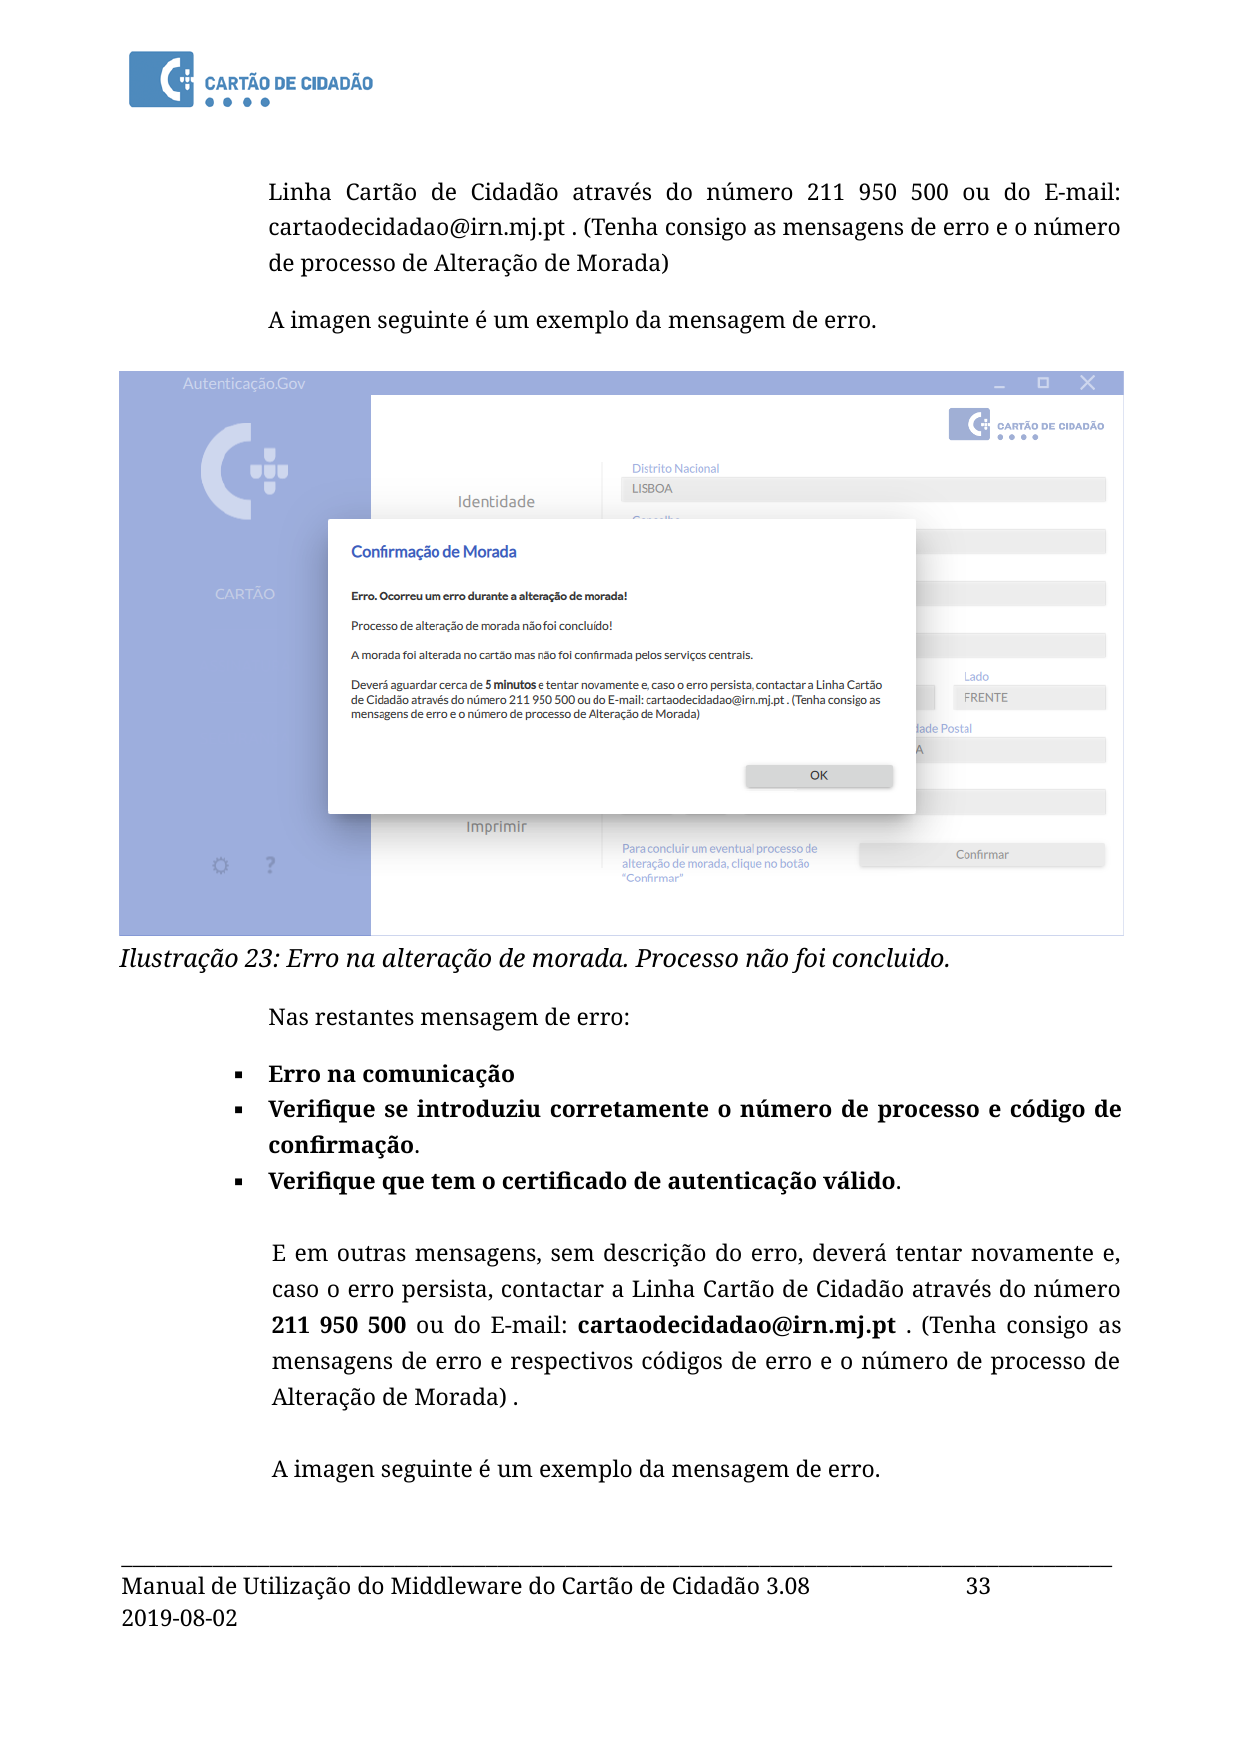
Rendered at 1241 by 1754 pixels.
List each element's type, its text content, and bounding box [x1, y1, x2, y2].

list Linha Cartão de Cidadão através do número 211 950 500 ou do E-mail: cartaodecidadao@irn.mj.pt . (Tenha consigo as mensagens de erro e o número de processo de Alteração de Morada) [231, 175, 1122, 278]
list A imagen seguinte é um exemplo da mensagem de erro. [272, 1453, 1122, 1484]
picture [127, 45, 420, 115]
list Ilustração 23: Erro na alteração de morada. Processo não foi concluido. [119, 936, 1124, 975]
list Verifique se introduziu corretamente o número de processo e código de confirmação. [231, 1093, 1122, 1161]
picture [119, 371, 1124, 936]
list Verifique que tem o certificado de autenticação válido. [231, 1165, 1122, 1197]
text E em outras mensagens, sem descrição do erro, deverá tentar novamente e, caso o erro persista, contactar a Linha Cartão de Cidadão através do número 211 950 500 ou do E-mail: cartaodecidadao@irn.mj.pt . (Tenha consigo as mensagens de erro e respectivos códigos de erro e o número de processo de Alteração de Morada) . [272, 1237, 1122, 1412]
list Erro na comunicação [231, 1057, 1122, 1089]
list [231, 361, 1122, 371]
list Nas restantes mensagem de erro: [231, 975, 1122, 1032]
list A imagen seguinte é um exemplo da mensagem de erro. [231, 304, 1122, 335]
